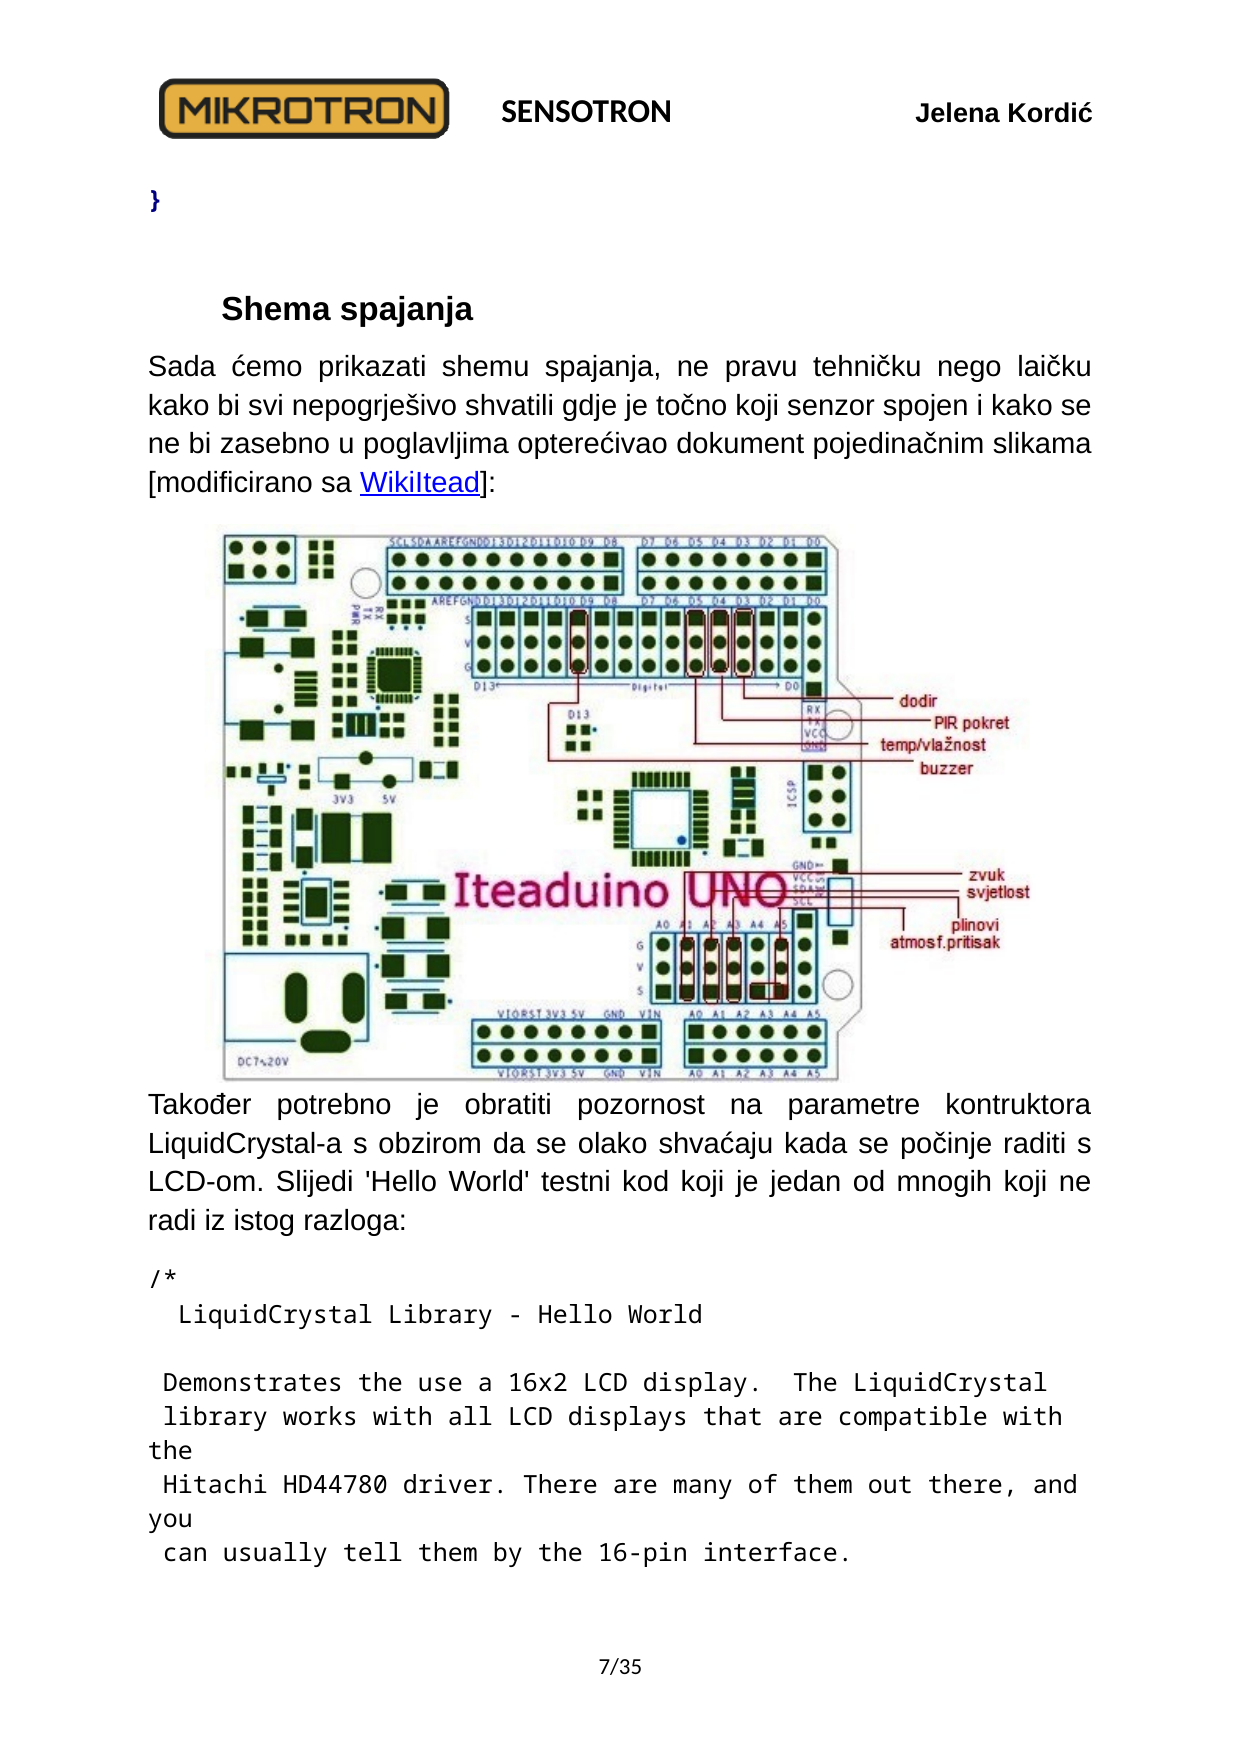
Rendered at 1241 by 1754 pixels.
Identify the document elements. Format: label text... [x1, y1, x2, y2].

text LiquidCrystal Library - Hello World [148, 1296, 1093, 1330]
picture [204, 524, 1036, 1083]
text } [148, 182, 1093, 216]
subtitle Shema spajanja [148, 289, 1093, 327]
text Demonstrates the use a 16x2 LCD display. The LiquidCrystal [148, 1364, 1093, 1398]
text Hitachi HD44780 driver. There are many of them out there, and you [148, 1467, 1093, 1535]
text can usually tell them by the 16-pin interface. [148, 1535, 1093, 1569]
text library works with all LCD displays that are compatible with the [148, 1398, 1093, 1467]
text Također potrebno je obratiti pozornost na parametre kontruktora LiquidCrystal-a s obzirom da se olako shvaćaju kada se počinje raditi s LCD-om. Slijedi 'Hello World' testni kod koji je jedan od mnogih koji ne radi iz istog razloga: [148, 1068, 1093, 1236]
text Sada ćemo prikazati shemu spajanja, ne pravu tehničku nego laičku kako bi svi nepogrješivo shvatili gdje je točno koji senzor spojen i kako se ne bi zasebno u poglavljima opterećivao dokument pojedinačnim slikama [modificirano sa WikiItead]: [148, 349, 1093, 498]
text /* [148, 1262, 1093, 1296]
